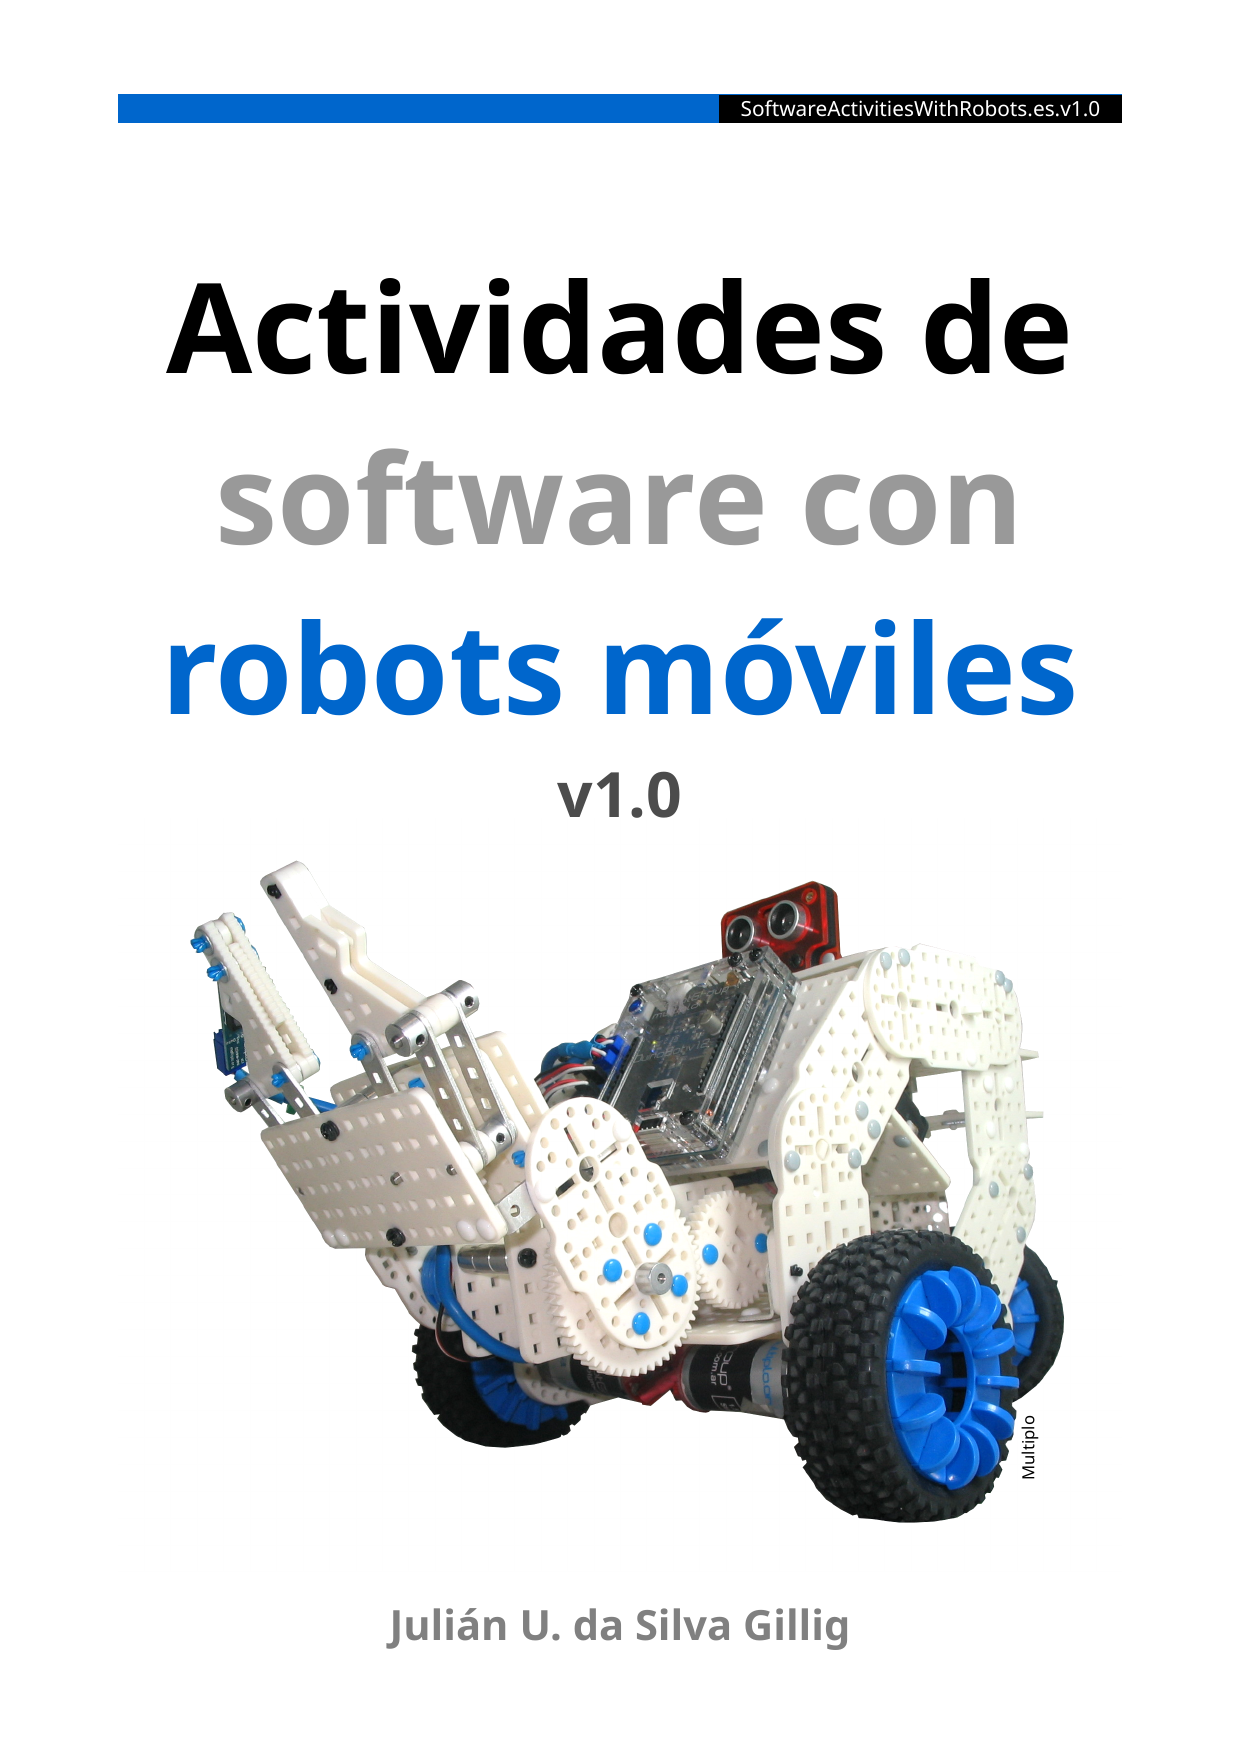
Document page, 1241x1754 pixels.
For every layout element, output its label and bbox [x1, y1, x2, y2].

picture [118, 818, 1123, 1572]
